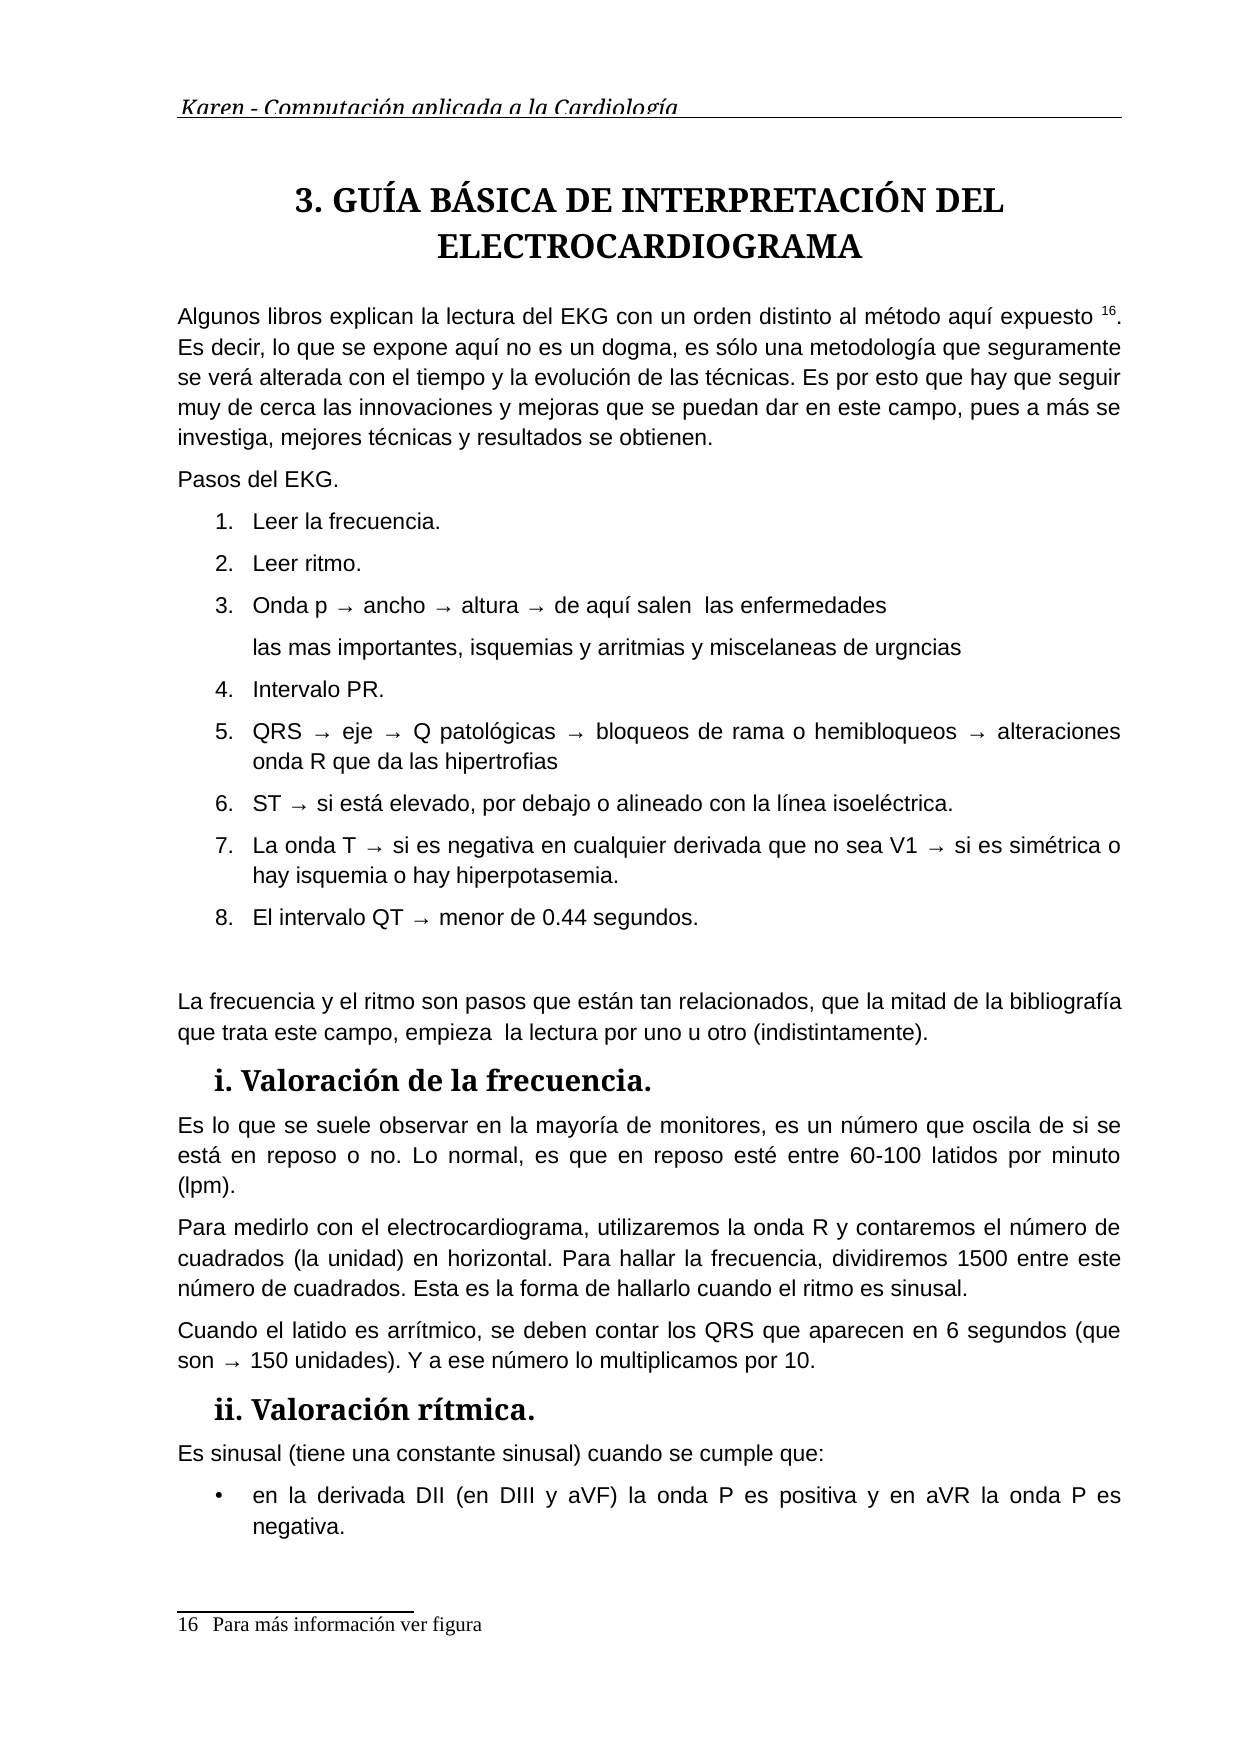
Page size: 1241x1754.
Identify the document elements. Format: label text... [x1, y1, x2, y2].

list Valoración rítmica. [207, 1389, 1122, 1429]
text Cuando el latido es arrítmico, se deben contar los QRS que aparecen en 6 segundos (que son → 150 unidades). Y a ese número lo multiplicamos por 10. [177, 1317, 1122, 1373]
list QRS → eje → Q patológicas → bloqueos de rama o hemibloqueos → alteraciones onda R que da las hipertrofias [215, 718, 1122, 774]
list El intervalo QT → menor de 0.44 segundos. [215, 904, 1122, 931]
list Onda p → ancho → altura → de aquí salen las enfermedades [215, 592, 1122, 618]
list las mas importantes, isquemias y arritmias y miscelaneas de urgncias [215, 634, 1122, 660]
list Leer ritmo. [215, 550, 1122, 576]
text Para medirlo con el electrocardiograma, utilizaremos la onda R y contaremos el número de cuadrados (la unidad) en horizontal. Para hallar la frecuencia, dividiremos 1500 entre este número de cuadrados. Esta es la forma de hallarlo cuando el ritmo es sinusal. [177, 1214, 1122, 1301]
text Es sinusal (tiene una constante sinusal) cuando se cumple que: [177, 1440, 1122, 1467]
list en la derivada DII (en DIII y aVF) la onda P es positiva y en aVR la onda P es negativa. [215, 1482, 1122, 1539]
text Es lo que se suele observar en la mayoría de monitores, es un número que oscila de si se está en reposo o no. Lo normal, es que en reposo esté entre 60-100 latidos por minuto (lpm). [177, 1112, 1122, 1199]
list Guía básica de interpretación del electrocardiograma [177, 177, 1122, 268]
list Para más información ver figura [177, 1612, 1122, 1636]
list La onda T → si es negativa en cualquier derivada que no sea V1 → si es simétrica o hay isquemia o hay hiperpotasemia. [215, 832, 1122, 889]
text Pasos del EKG. [177, 466, 1122, 492]
list ST → si está elevado, por debajo o alineado con la línea isoeléctrica. [215, 790, 1122, 817]
list Algunos libros explican la lectura del EKG con un orden distinto al método aquí expuesto . Es decir, lo que se expone aquí no es un dogma, es sólo una metodología que seguramente se verá alterada con el tiempo y la evolución de las técnicas. Es por esto que hay que seguir muy de cerca las innovaciones y mejoras que se puedan dar en este campo, pues a más se investiga, mejores técnicas y resultados se obtienen. [177, 303, 1122, 451]
list Valoración de la frecuencia. [207, 1061, 1122, 1100]
list Intervalo PR. [215, 676, 1122, 702]
list Leer la frecuencia. [215, 508, 1122, 534]
text La frecuencia y el ritmo son pasos que están tan relacionados, que la mitad de la bibliografía que trata este campo, empieza la lectura por uno u otro (indistintamente). [177, 988, 1122, 1045]
